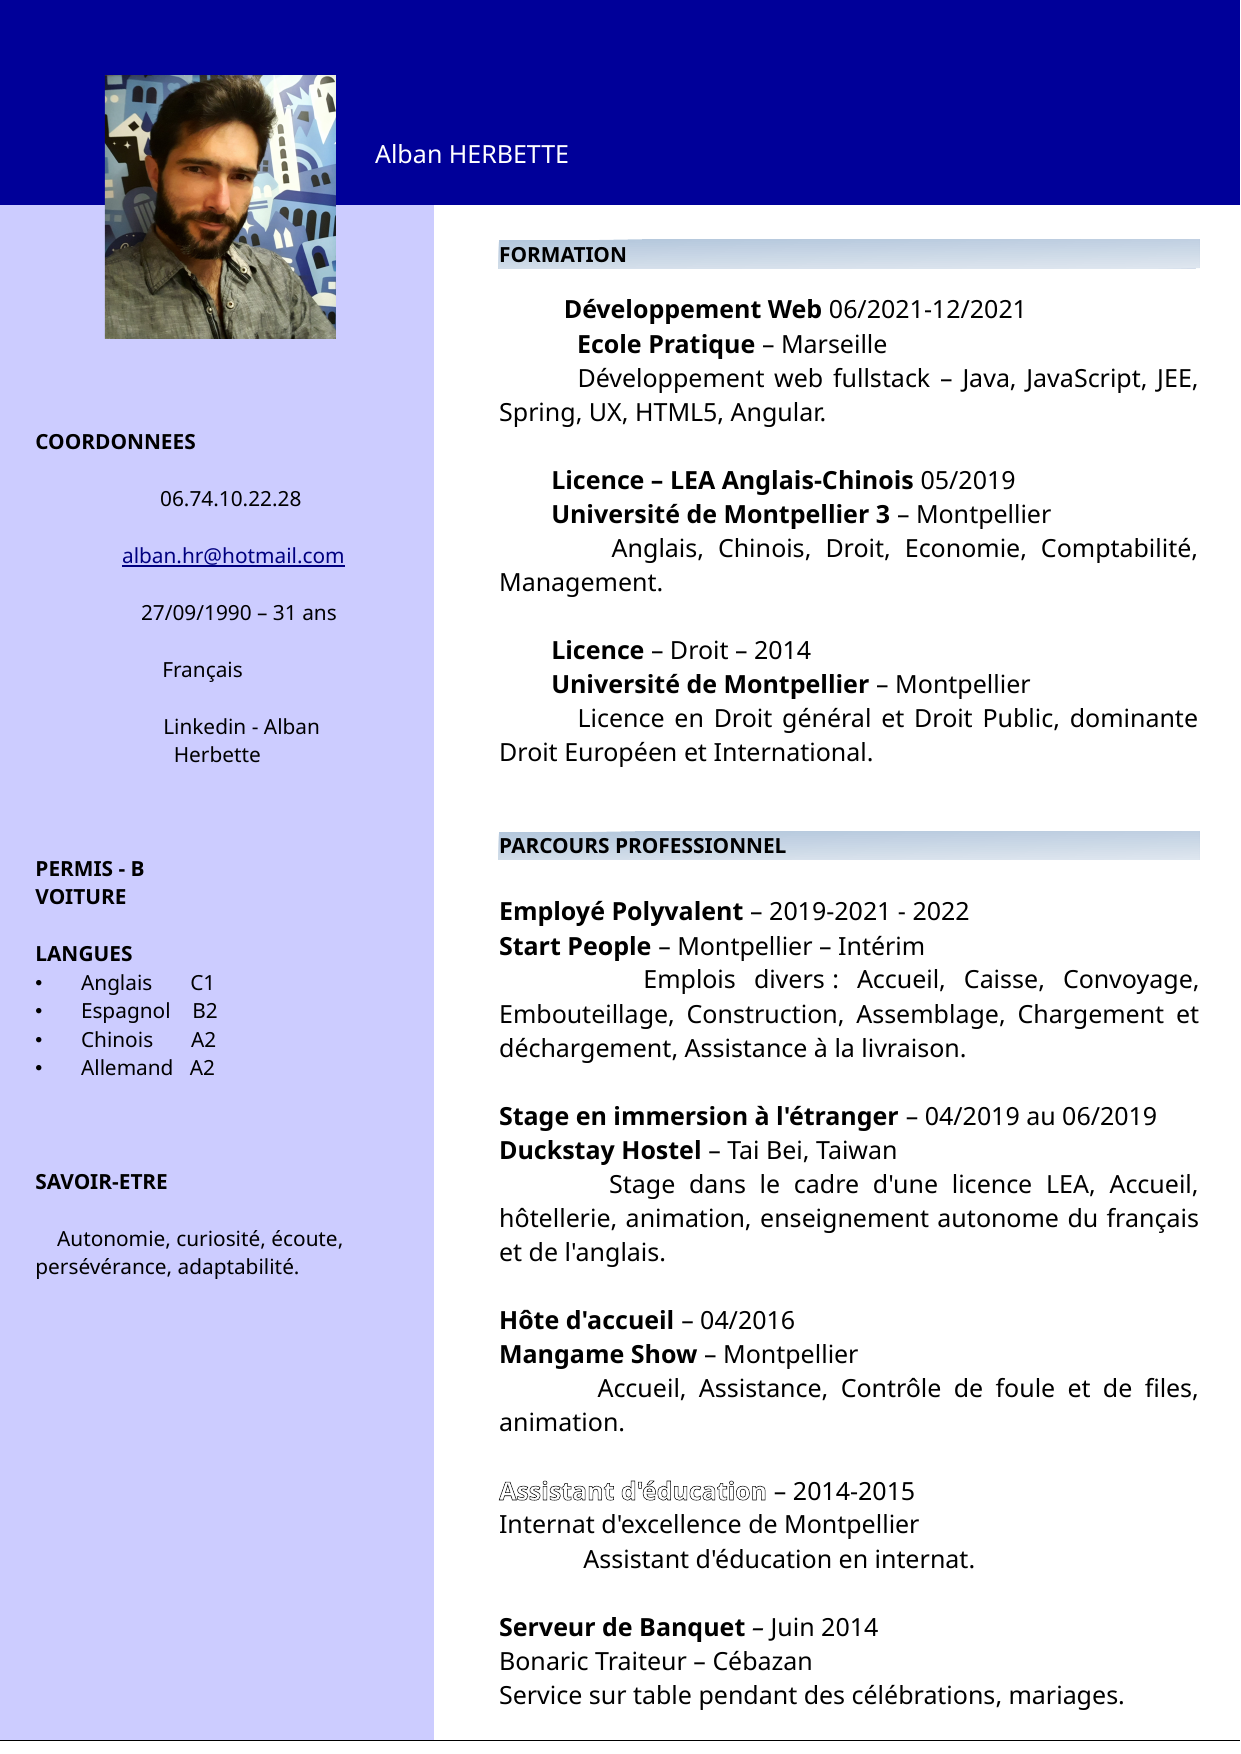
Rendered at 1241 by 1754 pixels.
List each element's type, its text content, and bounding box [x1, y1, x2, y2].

table_cell FORMATION Développement Web 06/2021-12/2021 Ecole Pratique – Marseille Développement web fullstack – Java, JavaScript, JEE, Spring, UX, HTML5, Angular. Licence – LEA Anglais-Chinois 05/2019 Université de Montpellier 3 – Montpellier Anglais, Chinois, Droit, Economie, Comptabilité, Management. Licence – Droit – 2014 Université de Montpellier – Montpellier Licence en Droit général et Droit Public, dominante Droit Européen et International. PARCOURS PROFESSIONNEL Employé Polyvalent – 2019-2021 - 2022 Start People – Montpellier – Intérim Emplois divers : Accueil, Caisse, Convoyage, Embouteillage, Construction, Assemblage, Chargement et déchargement, Assistance à la livraison. Stage en immersion à l'étranger – 04/2019 au 06/2019 Duckstay Hostel – Tai Bei, Taiwan Stage dans le cadre d'une licence LEA, Accueil, hôtellerie, animation, enseignement autonome du français et de l'anglais. Hôte d'accueil – 04/2016 Mangame Show – Montpellier Accueil, Assistance, Contrôle de foule et de files, animation. Assistant d'éducation – 2014-2015 Internat d'excellence de Montpellier Assistant d'éducation en internat. Serveur de Banquet – Juin 2014 Bonaric Traiteur – Cébazan Service sur table pendant des célébrations, mariages. [434, 205, 1240, 1740]
table_cell COORDONNEES 06.74.10.22.28 alban.hr@hotmail.com 27/09/1990 – 31 ans Français Linkedin - Alban Herbette PERMIS - B VOITURE LANGUES Anglais C1 Espagnol B2 Chinois A2 Allemand A2 SAVOIR-ETRE Autonomie, curiosité, écoute, persévérance, adaptabilité. [0, 205, 434, 1740]
table_header Alban HERBETTE [0, 0, 1240, 205]
